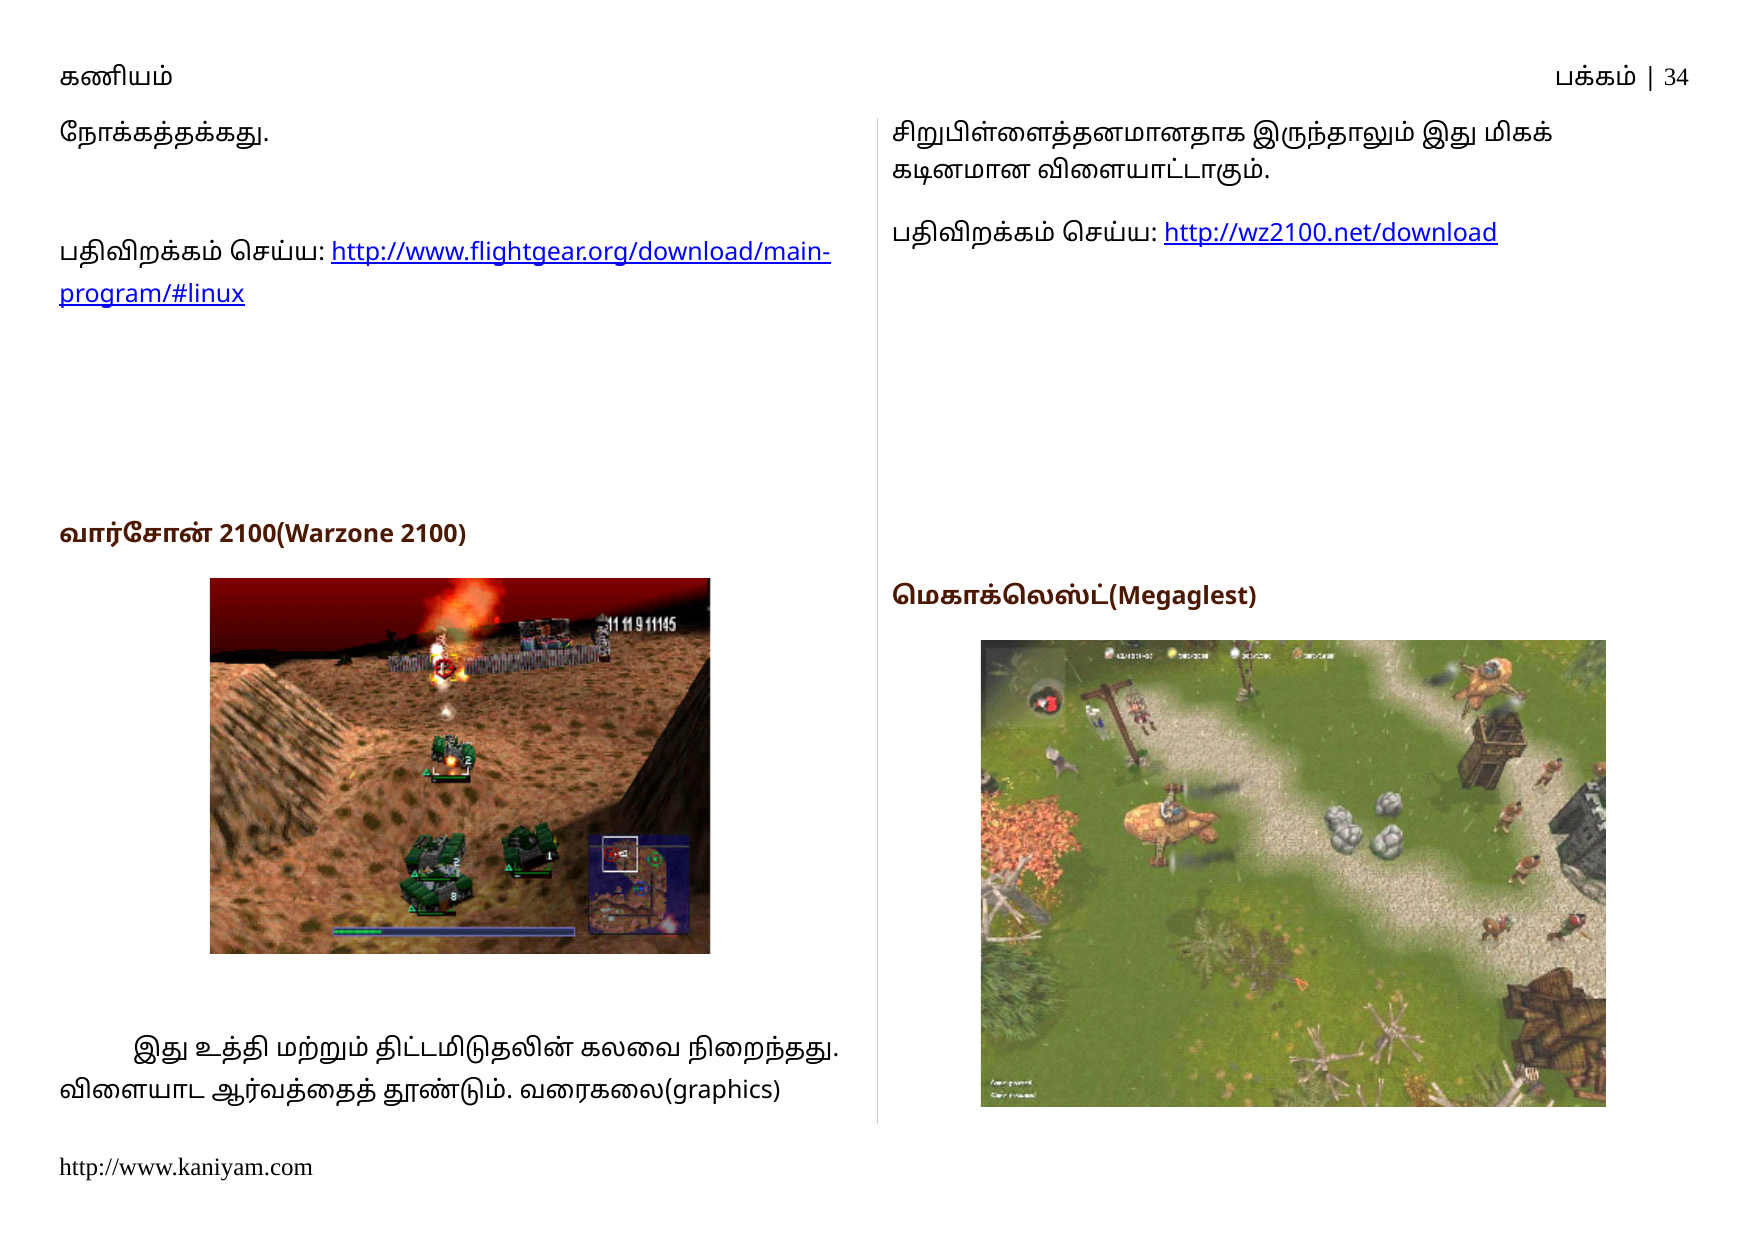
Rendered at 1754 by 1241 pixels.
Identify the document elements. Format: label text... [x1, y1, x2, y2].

text நோக்கத்தக்கது. [59, 118, 862, 151]
text இது உத்தி மற்றும் திட்டமிடுதலின் கலவை நிறைந்தது. விளையாட ஆர்வத்தைத் தூண்டும். வரைகலை(graphics) [59, 1034, 862, 1109]
text பதிவிறக்கம் செய்ய: http://wz2100.net/download [892, 214, 1695, 251]
text சிறுபிள்ளைத்தனமானதாக இருந்தாலும் இது மிகக் கடினமான விளையாட்டாகும். [892, 118, 1695, 188]
text மெகாக்லெஸ்ட்(Megaglest) [892, 577, 1695, 614]
text வார்சோன் 2100(Warzone 2100) [59, 515, 862, 552]
text பதிவிறக்கம் செய்ய: http://www.flightgear.org/download/main-program/#linux [59, 233, 862, 309]
